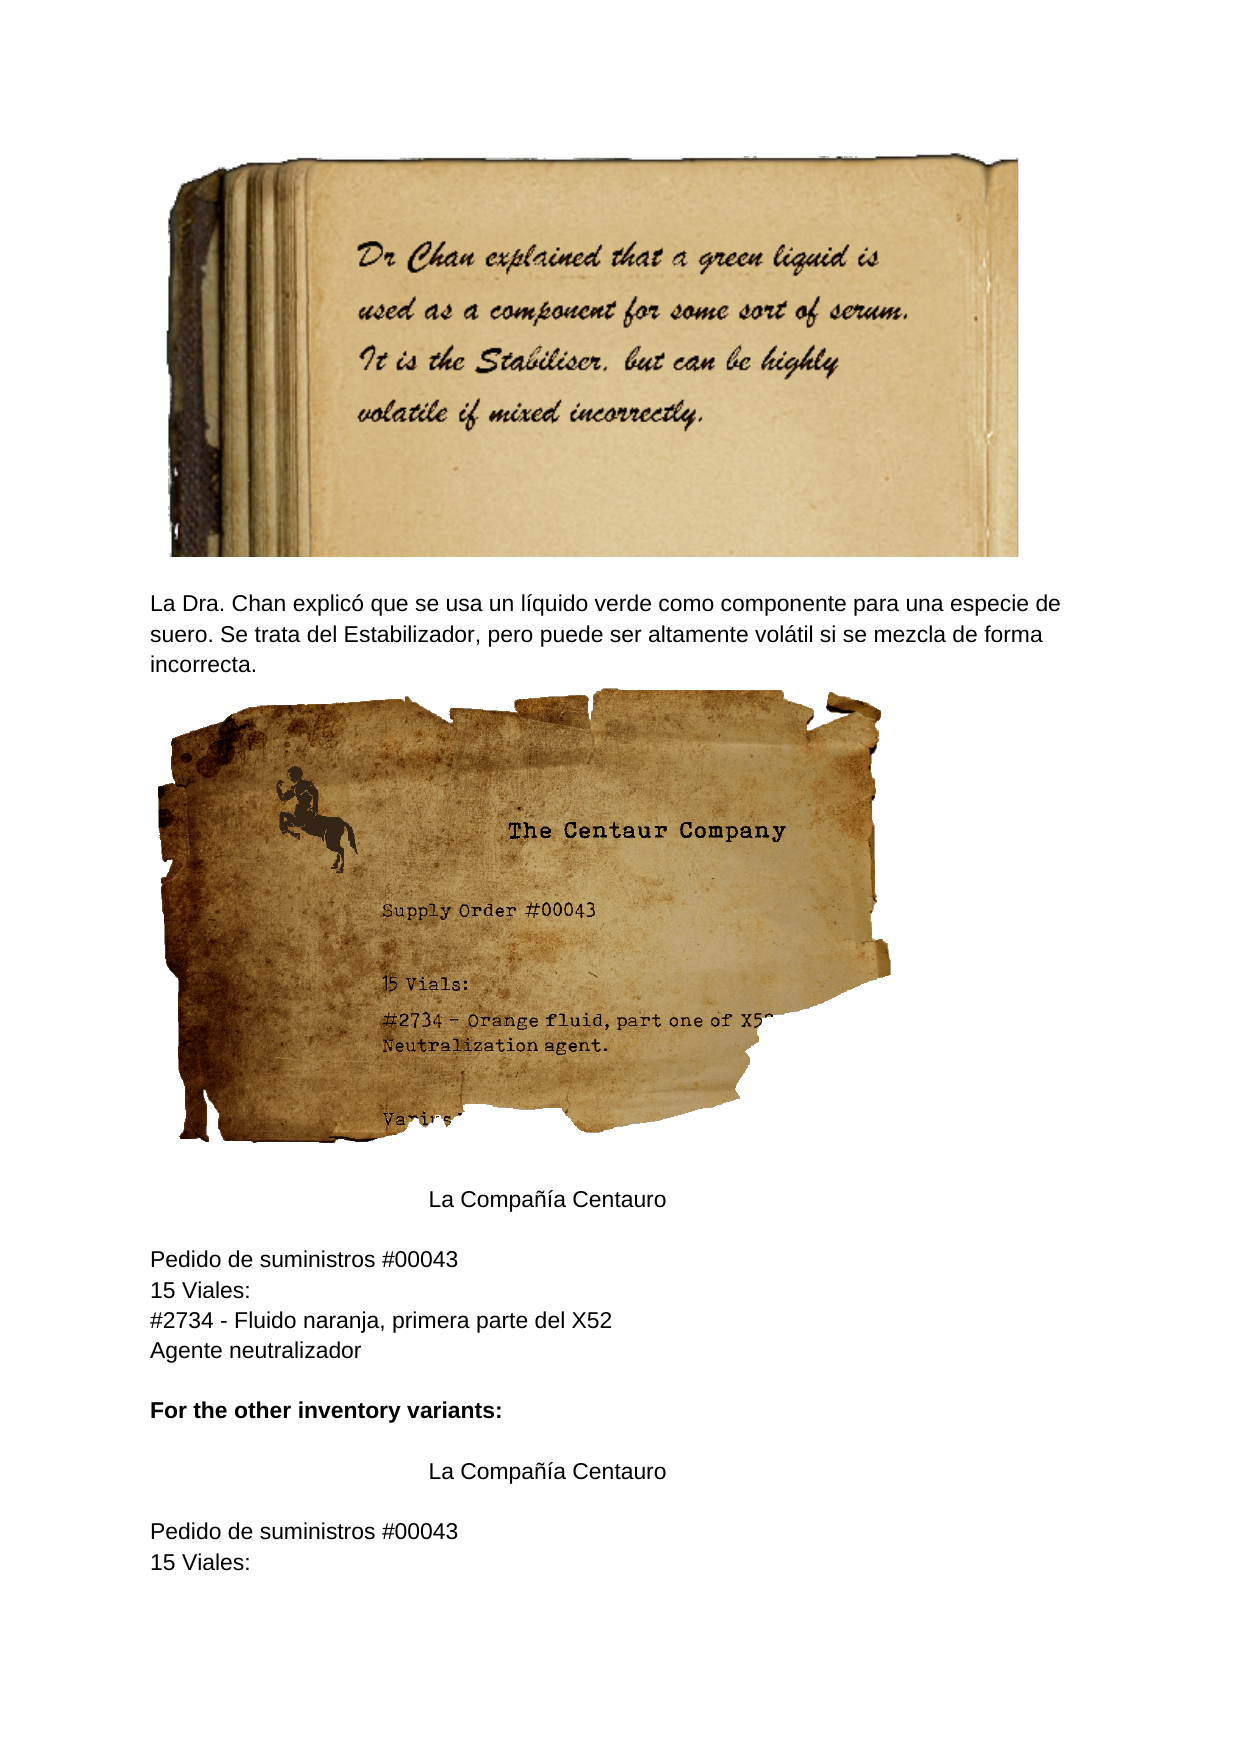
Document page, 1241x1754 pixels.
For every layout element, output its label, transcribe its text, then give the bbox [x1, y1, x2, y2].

text 15 Viales: [150, 1548, 1090, 1575]
picture [150, 150, 1025, 557]
text La Compañía Centauro [150, 1458, 666, 1484]
text For the other inventory variants: [150, 1397, 1090, 1424]
text 15 Viales: [150, 1277, 1090, 1303]
text La Compañía Centauro [150, 1186, 666, 1212]
text #2734 - Fluido naranja, primera parte del X52 [150, 1307, 1090, 1333]
text Pedido de suministros #00043 [150, 1518, 1090, 1545]
text Pedido de suministros #00043 [150, 1246, 1090, 1273]
text Agente neutralizador [150, 1337, 1090, 1363]
text La Dra. Chan explicó que se usa un líquido verde como componente para una especie de suero. Se trata del Estabilizador, pero puede ser altamente volátil si se mezcla de forma incorrecta. [150, 590, 1090, 677]
picture [150, 681, 905, 1152]
